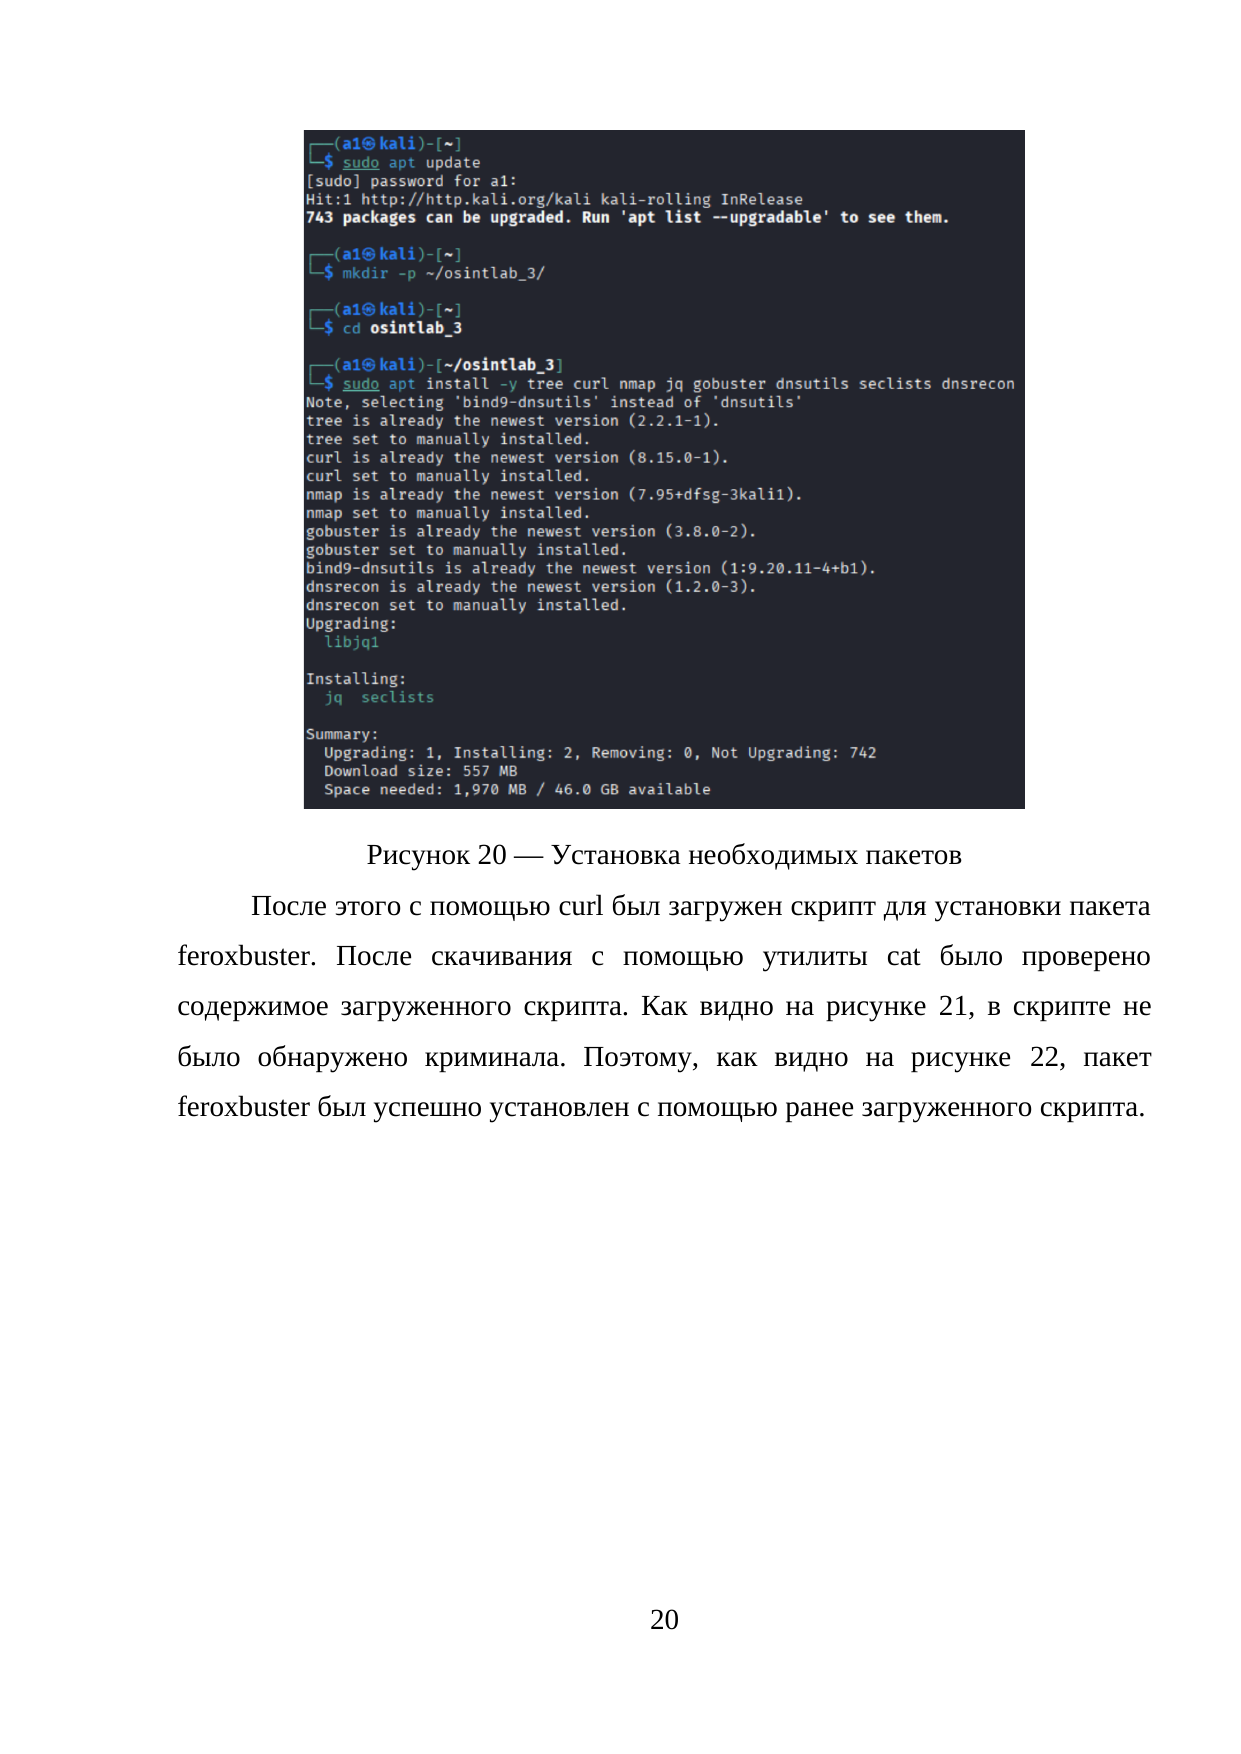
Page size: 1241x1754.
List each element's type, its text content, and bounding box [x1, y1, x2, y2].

text Рисунок 20 — Установка необходимых пакетов [177, 131, 1152, 871]
picture [303, 130, 1025, 809]
text После этого с помощью curl был загружен скрипт для установки пакета feroxbuster. После скачивания с помощью утилиты cat было проверено содержимое загруженного скрипта. Как видно на рисунке 21, в скрипте не было обнаружено криминала. Поэтому, как видно на рисунке 22, пакет feroxbuster был успешно установлен с помощью ранее загруженного скрипта. [177, 888, 1152, 1123]
